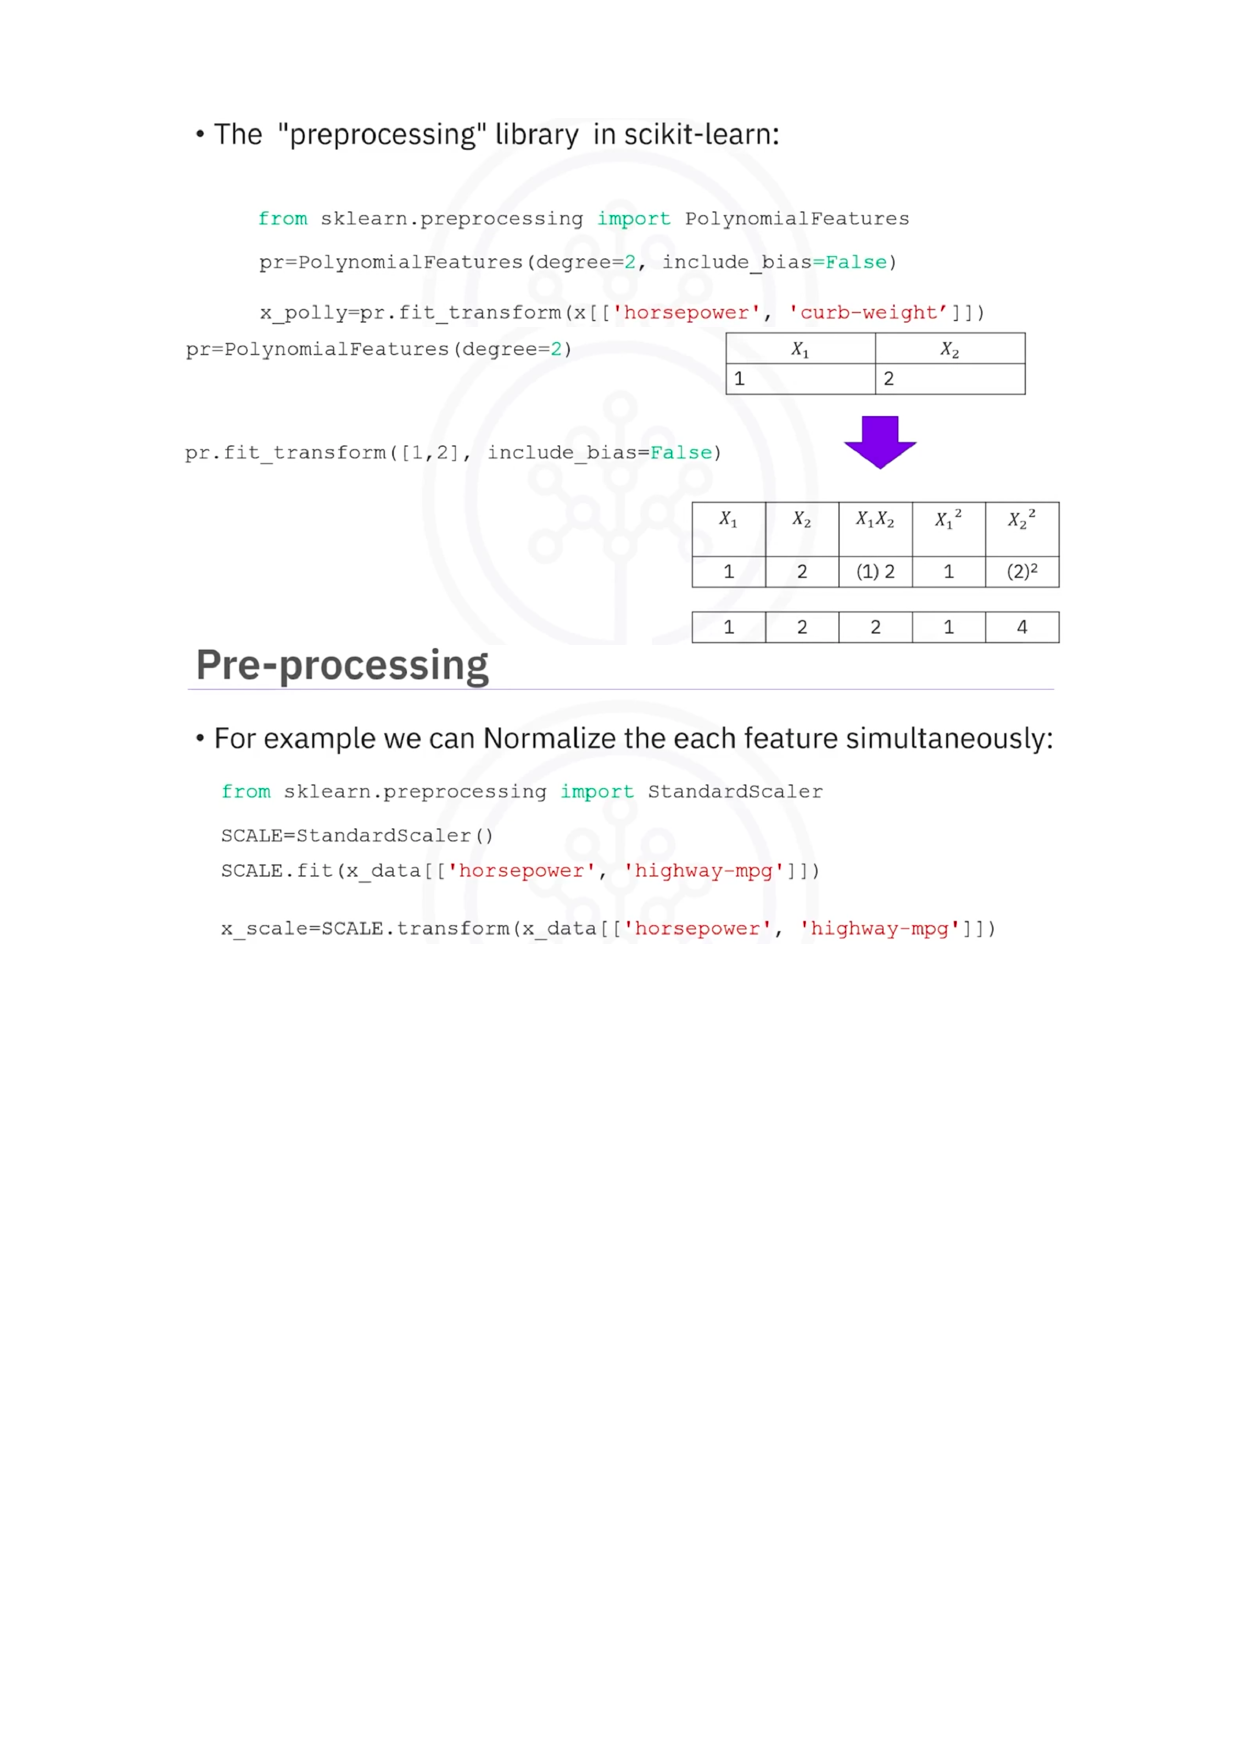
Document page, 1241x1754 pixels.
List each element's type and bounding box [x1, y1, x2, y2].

picture [118, 118, 1123, 944]
